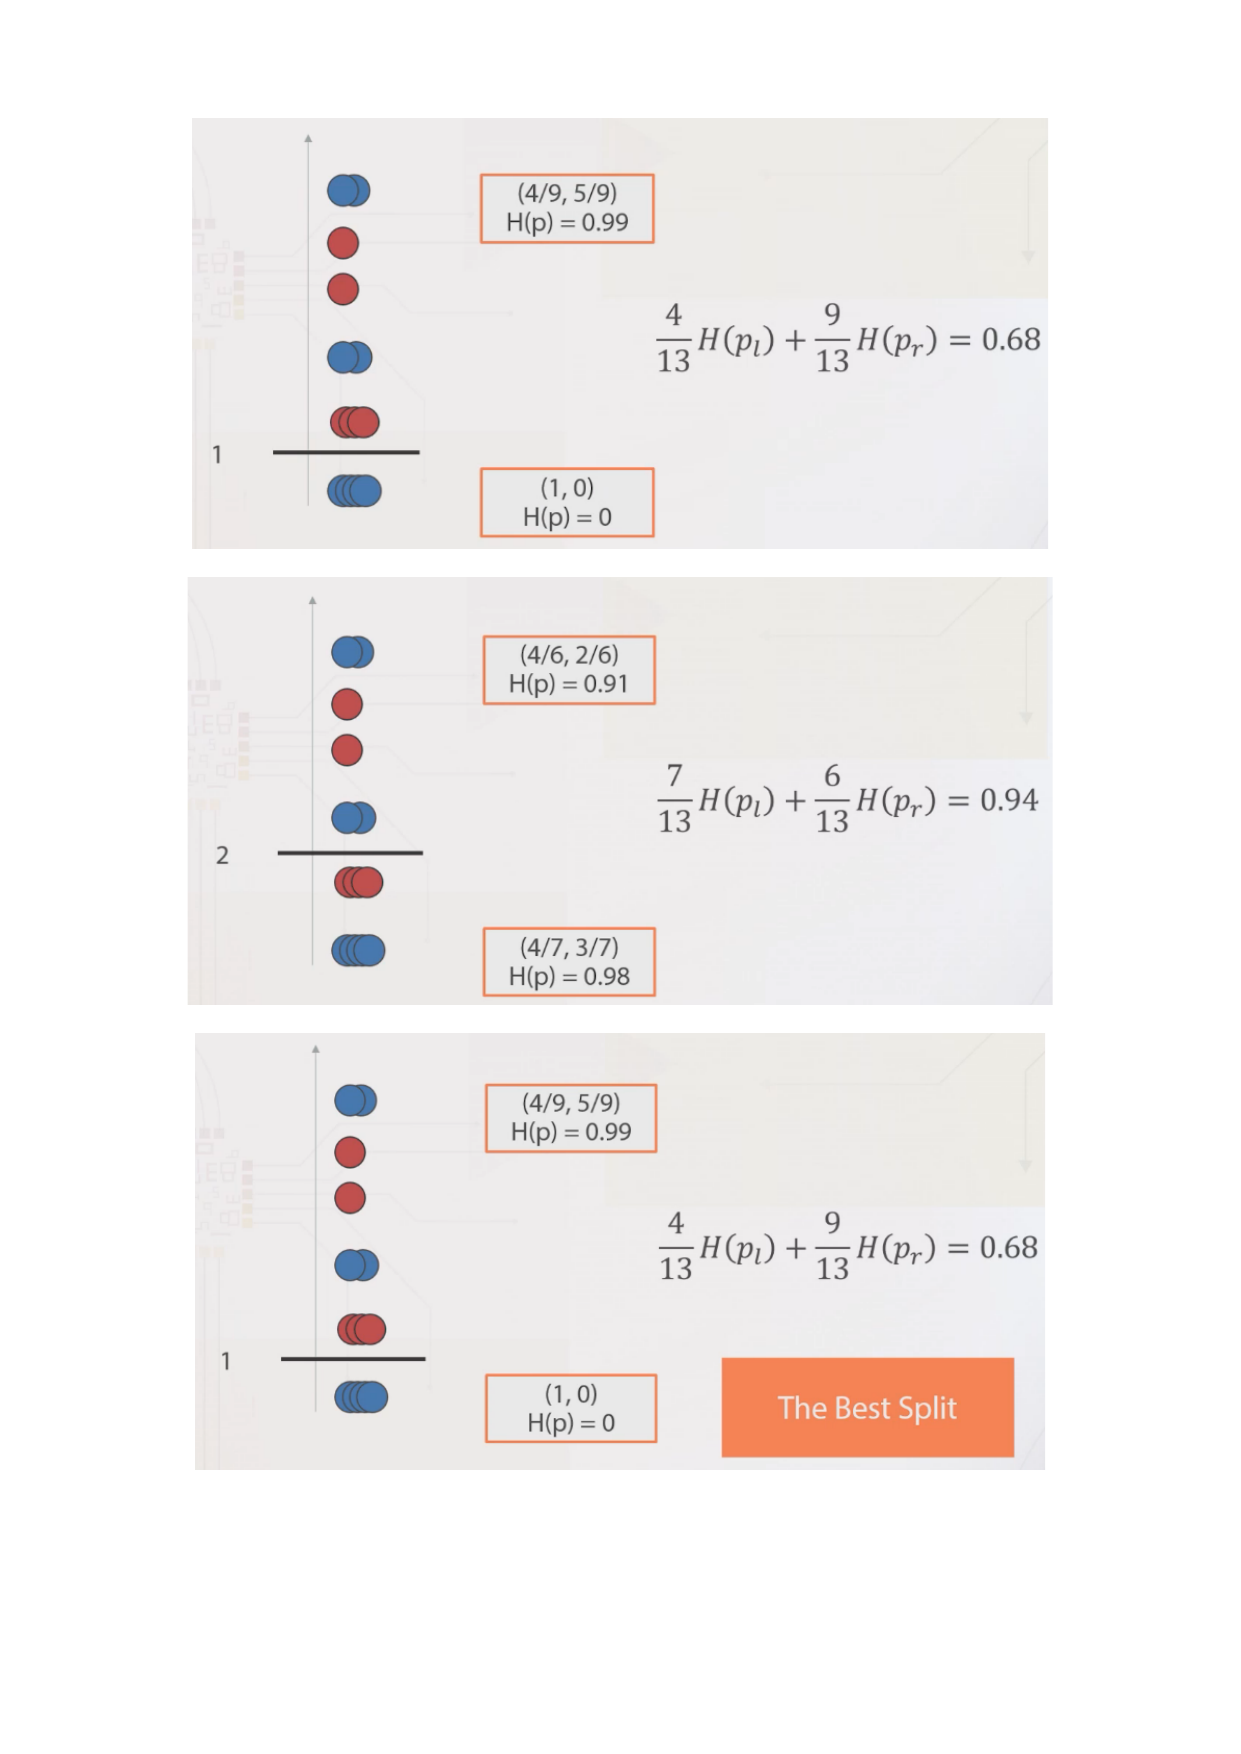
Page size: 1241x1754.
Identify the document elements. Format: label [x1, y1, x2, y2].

picture [187, 577, 1053, 1005]
picture [192, 118, 1049, 549]
picture [195, 1033, 1045, 1470]
